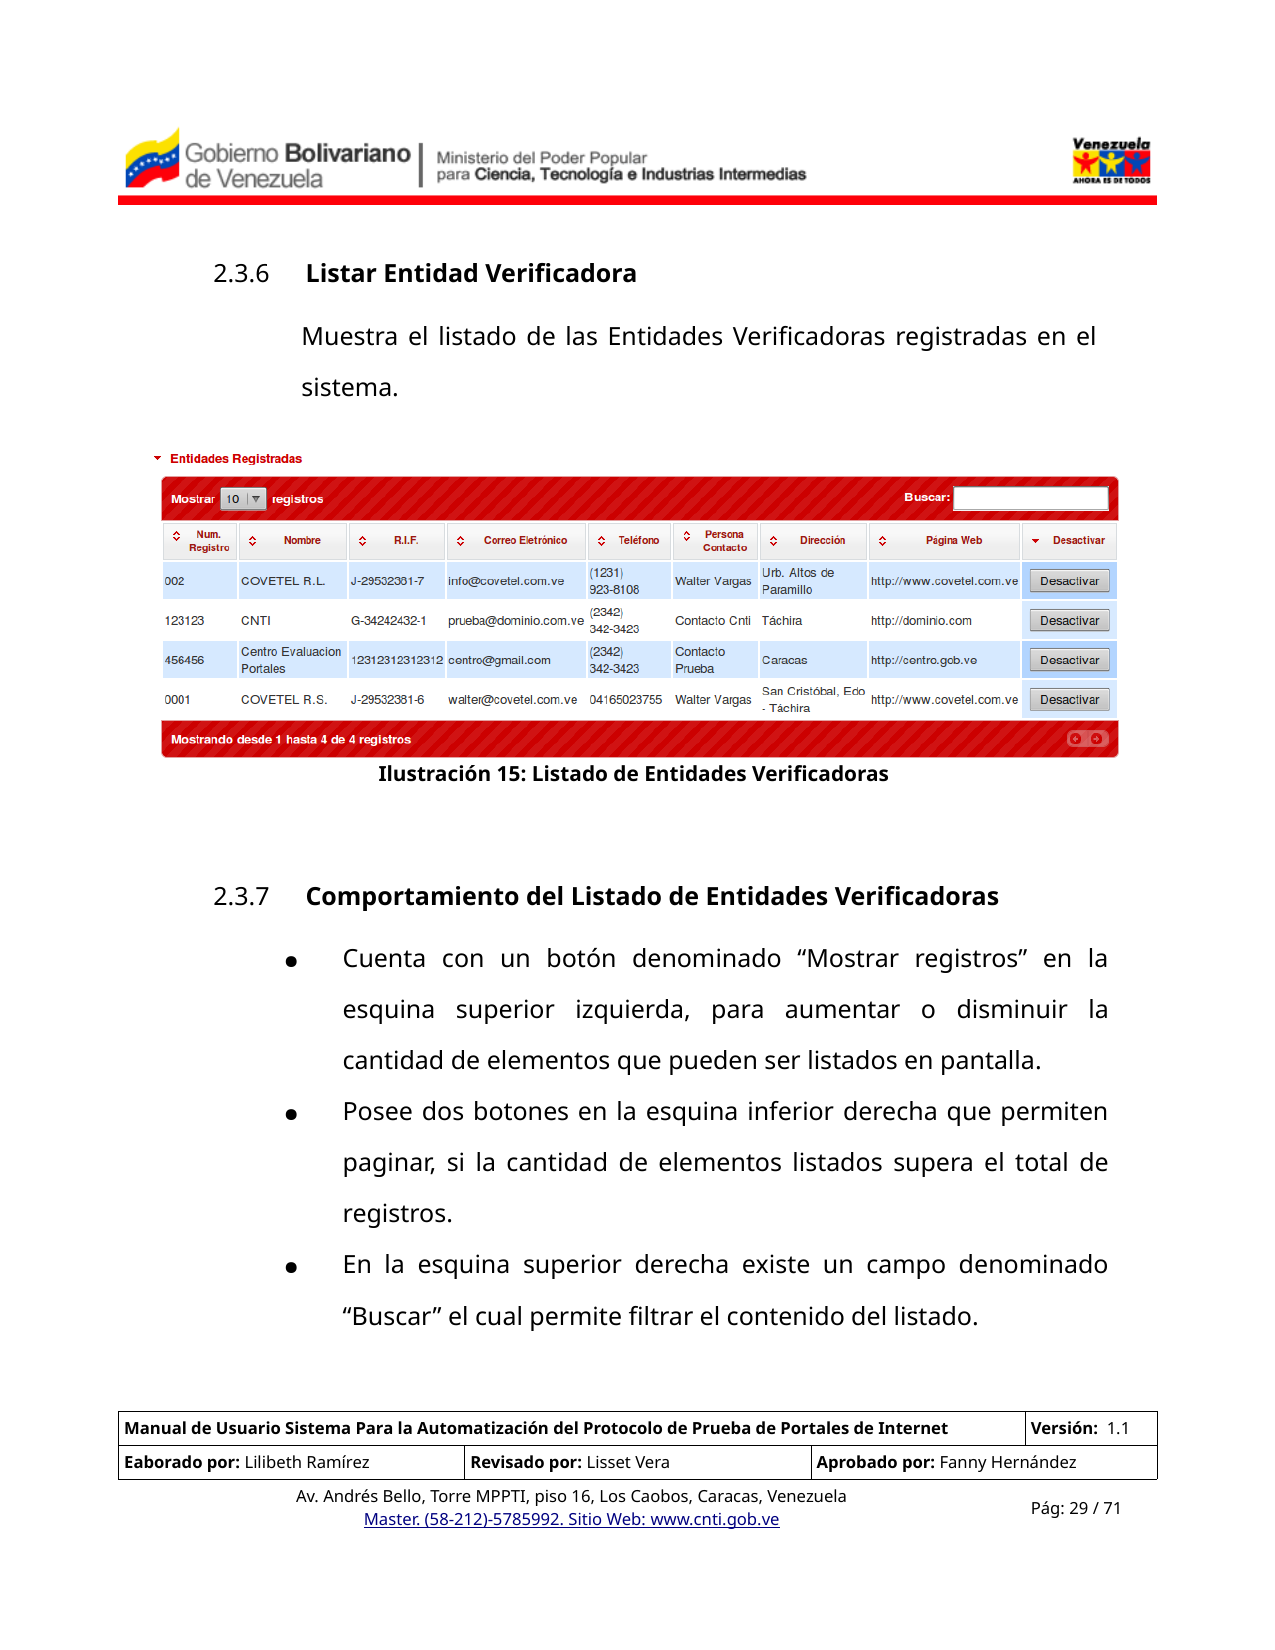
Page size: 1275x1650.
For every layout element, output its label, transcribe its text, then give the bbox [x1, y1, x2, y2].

list En la esquina superior derecha existe un campo denominado “Buscar” el cual permite filtrar el contenido del listado. [283, 1247, 1109, 1332]
picture [150, 448, 1124, 760]
subtitle Listar Entidad Verificadora [118, 255, 1157, 289]
text Muestra el listado de las Entidades Verificadoras registradas en el sistema. [301, 318, 1098, 403]
list Cuenta con un botón denominado “Mostrar registros” en la esquina superior izquierda, para aumentar o disminuir la cantidad de elementos que pueden ser listados en pantalla. [283, 941, 1109, 1077]
list Posee dos botones en la esquina inferior derecha que permiten paginar, si la cantidad de elementos listados supera el total de registros. [283, 1094, 1109, 1230]
text Ilustración 15: Listado de Entidades Verificadoras [136, 450, 1131, 788]
subtitle Comportamiento del Listado de Entidades Verificadoras [118, 878, 1157, 912]
picture [118, 119, 1157, 205]
